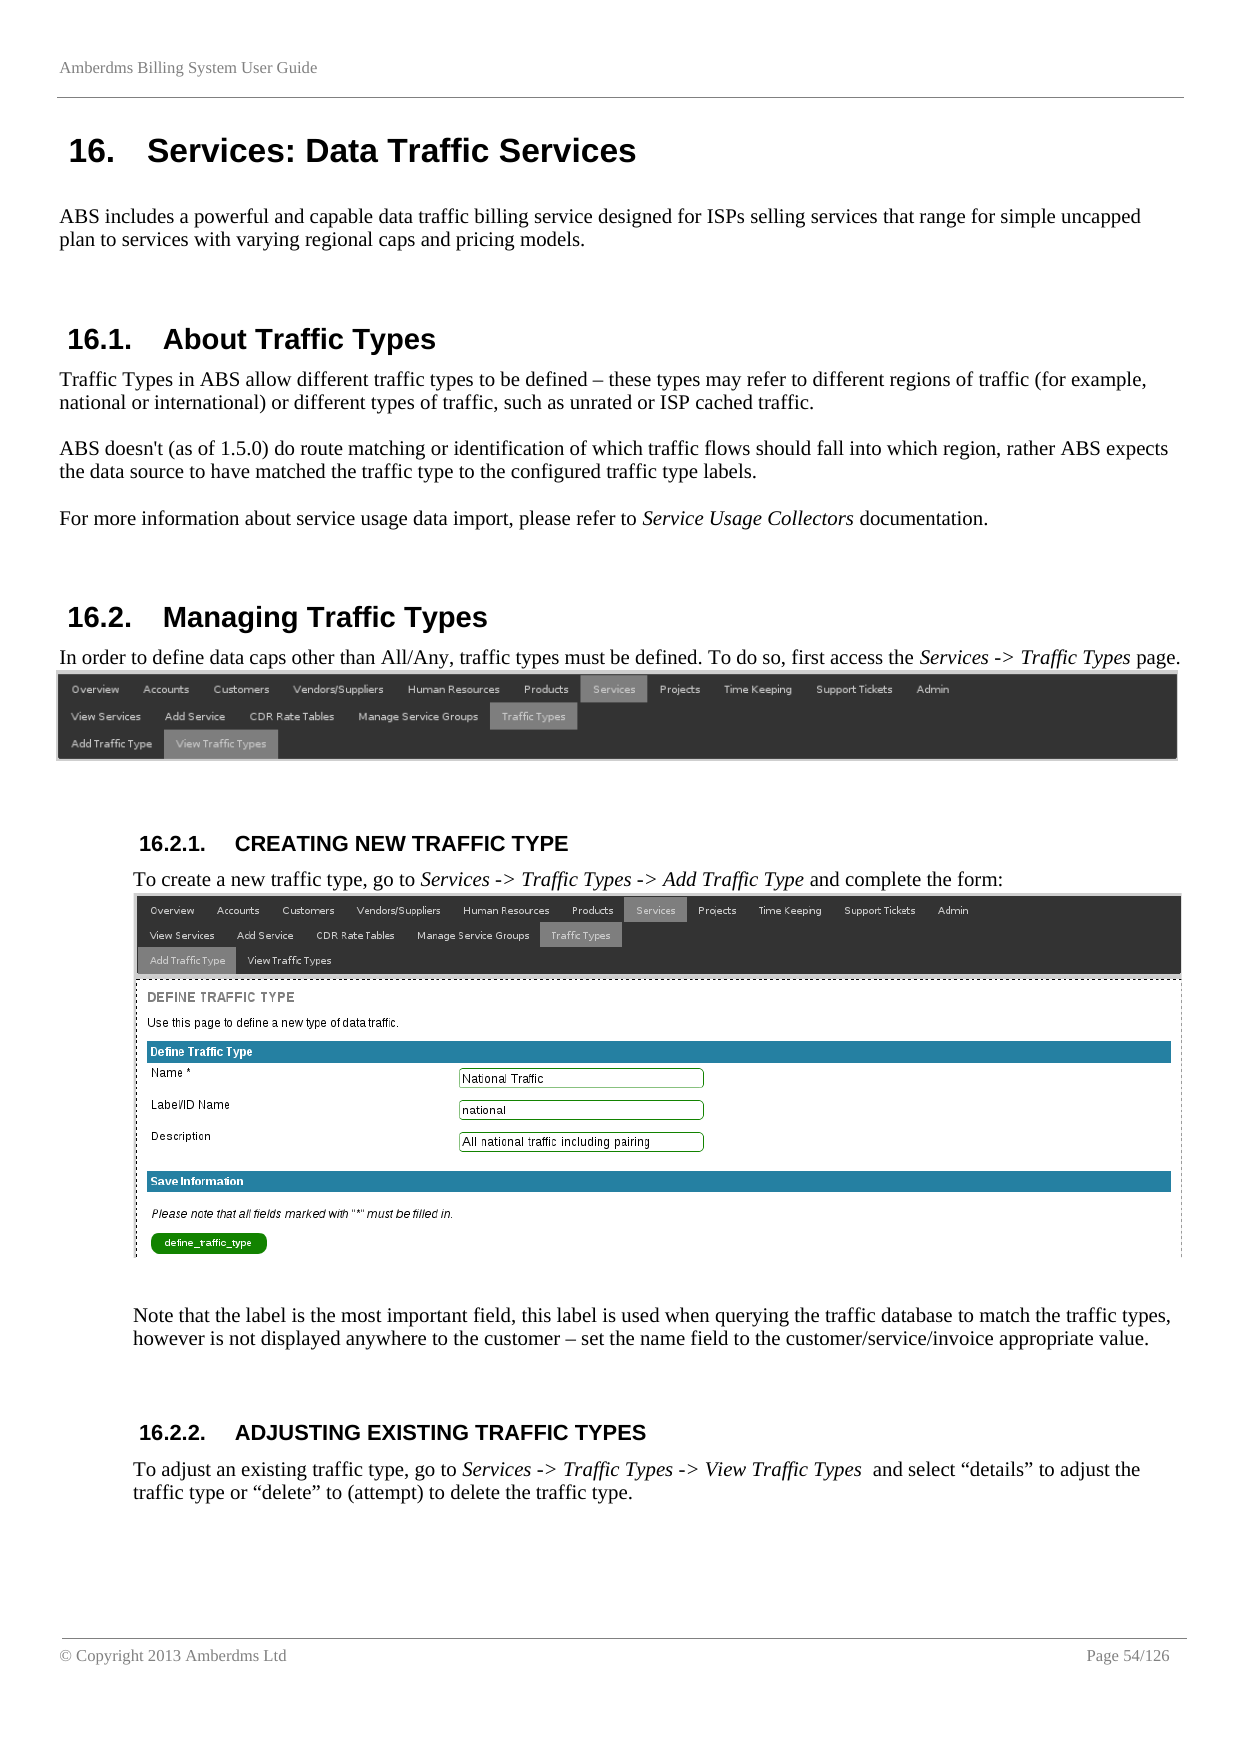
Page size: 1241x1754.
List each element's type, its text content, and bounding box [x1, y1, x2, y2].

picture [133, 893, 1182, 1258]
text ABS includes a powerful and capable data traffic billing service designed for ISPs selling services that range for simple uncapped plan to services with varying regional caps and pricing models. [59, 205, 1181, 251]
text For more information about service usage data import, please refer to Service Usage Collectors documentation. [59, 506, 1181, 529]
text ABS doesn't (as of 1.5.0) do route matching or identification of which traffic flows should fall into which region, rather ABS expects the data source to have matched the traffic type to the configured traffic type labels. [59, 437, 1181, 483]
subtitle Adjusting Existing Traffic Types [133, 1421, 1181, 1445]
text In order to define data caps other than All/Any, traffic types must be defined. To do so, first access the Services -> Traffic Types page. [59, 646, 1181, 669]
text To create a new traffic type, go to Services -> Traffic Types -> Add Traffic Type and complete the form: [133, 868, 1181, 891]
text To adjust an existing traffic type, go to Services -> Traffic Types -> View Traffic Types and select “details” to adjust the traffic type or “delete” to (attempt) to delete the traffic type. [133, 1458, 1181, 1504]
subtitle Managing Traffic Types [59, 601, 1181, 633]
subtitle About Traffic Types [59, 323, 1181, 355]
subtitle Services: Data Traffic Services [59, 132, 1181, 169]
subtitle Creating New Traffic Type [133, 831, 1181, 856]
text Note that the label is the most important field, this label is used when querying the traffic database to match the traffic types, however is not displayed anywhere to the customer – set the name field to the customer/service/invoice appropriate value. [133, 1303, 1181, 1350]
picture [56, 670, 1178, 761]
text Traffic Types in ABS allow different traffic types to be defined – these types may refer to different regions of traffic (for example, national or international) or different types of traffic, such as unrated or ISP cached traffic. [59, 368, 1181, 414]
